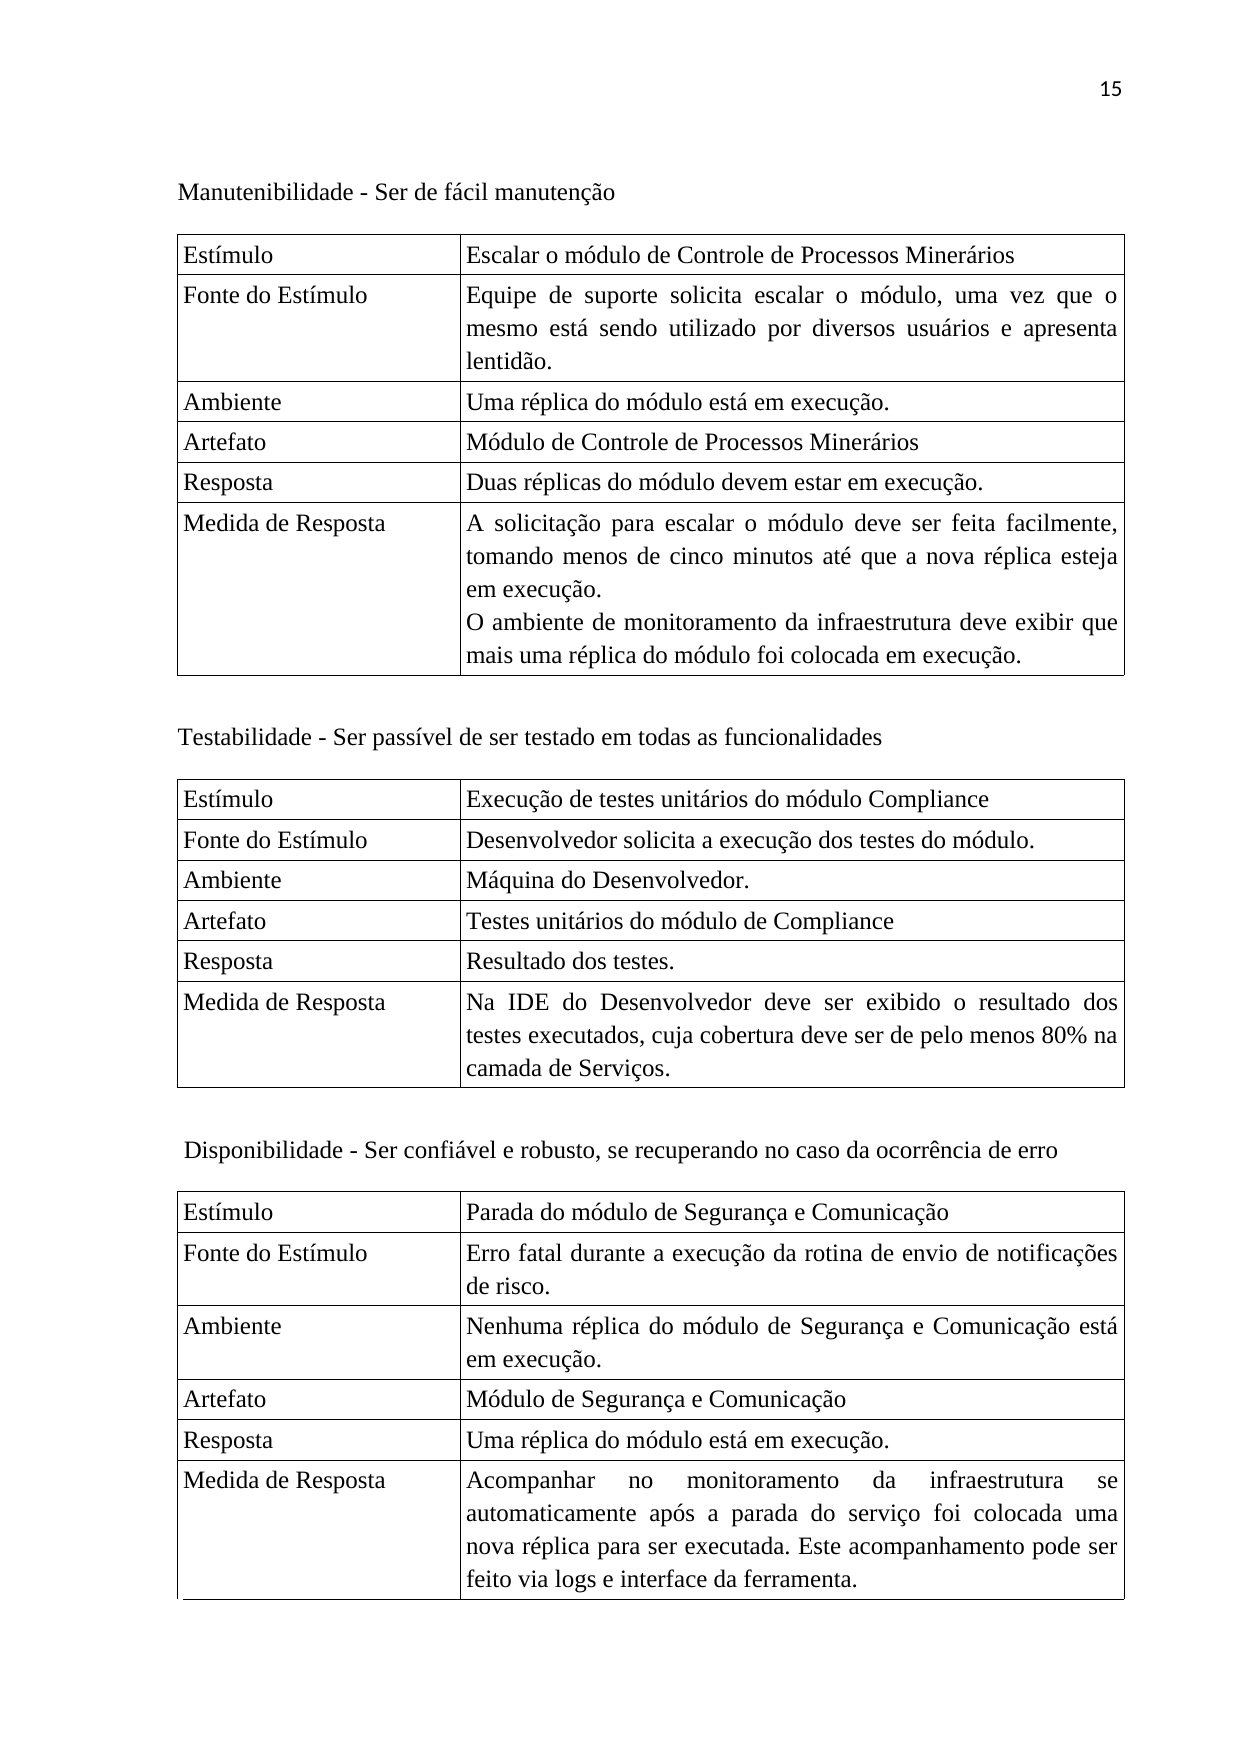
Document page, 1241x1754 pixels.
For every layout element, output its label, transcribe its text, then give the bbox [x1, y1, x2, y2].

table_cell Fonte do Estímulo [178, 820, 460, 859]
table_cell Testes unitários do módulo de Compliance [461, 901, 1124, 940]
table_header Estímulo [178, 780, 460, 819]
table_cell Ambiente [178, 1306, 460, 1379]
table_cell Resposta [178, 463, 460, 502]
table_cell Duas réplicas do módulo devem estar em execução. [461, 463, 1124, 502]
table_header Estímulo [178, 235, 460, 274]
table_cell Artefato [178, 901, 460, 940]
table_cell Artefato [178, 1380, 460, 1419]
table_cell Módulo de Controle de Processos Minerários [461, 422, 1124, 462]
table_cell Erro fatal durante a execução da rotina de envio de notificações de risco. [461, 1233, 1124, 1305]
text Manutenibilidade - Ser de fácil manutenção [177, 177, 1122, 206]
table_header Parada do módulo de Segurança e Comunicação [461, 1192, 1124, 1232]
text Disponibilidade - Ser confiável e robusto, se recuperando no caso da ocorrência de erro [177, 1135, 1122, 1163]
table_cell Uma réplica do módulo está em execução. [461, 1420, 1124, 1459]
table_cell Fonte do Estímulo [178, 1233, 460, 1305]
table_cell Medida de Resposta [178, 503, 460, 674]
text Testabilidade - Ser passível de ser testado em todas as funcionalidades [177, 722, 1122, 751]
table_header Escalar o módulo de Controle de Processos Minerários [461, 235, 1124, 274]
table_cell Resposta [178, 941, 460, 981]
table_header Estímulo [178, 1192, 460, 1232]
table_header Execução de testes unitários do módulo Compliance [461, 780, 1124, 819]
table_cell Artefato [178, 422, 460, 462]
table_cell Ambiente [178, 861, 460, 900]
table_cell Resposta [178, 1420, 460, 1459]
table_cell Fonte do Estímulo [178, 275, 460, 381]
table_cell Máquina do Desenvolvedor. [461, 861, 1124, 900]
table_cell Desenvolvedor solicita a execução dos testes do módulo. [461, 820, 1124, 859]
table_cell Resultado dos testes. [461, 941, 1124, 981]
table_cell Ambiente [178, 382, 460, 421]
table_cell Equipe de suporte solicita escalar o módulo, uma vez que o mesmo está sendo utilizado por diversos usuários e apresenta lentidão. [461, 275, 1124, 381]
table_cell Módulo de Segurança e Comunicação [461, 1380, 1124, 1419]
table_cell Medida de Resposta [178, 982, 460, 1087]
table_cell Medida de Resposta [178, 1461, 460, 1599]
table_cell A solicitação para escalar o módulo deve ser feita facilmente, tomando menos de cinco minutos até que a nova réplica esteja em execução. O ambiente de monitoramento da infraestrutura deve exibir que mais uma réplica do módulo foi colocada em execução. [461, 503, 1124, 674]
table_cell Na IDE do Desenvolvedor deve ser exibido o resultado dos testes executados, cuja cobertura deve ser de pelo menos 80% na camada de Serviços. [461, 982, 1124, 1087]
table_cell Acompanhar no monitoramento da infraestrutura se automaticamente após a parada do serviço foi colocada uma nova réplica para ser executada. Este acompanhamento pode ser feito via logs e interface da ferramenta. [461, 1461, 1124, 1599]
table_cell Uma réplica do módulo está em execução. [461, 382, 1124, 421]
table_cell Nenhuma réplica do módulo de Segurança e Comunicação está em execução. [461, 1306, 1124, 1379]
